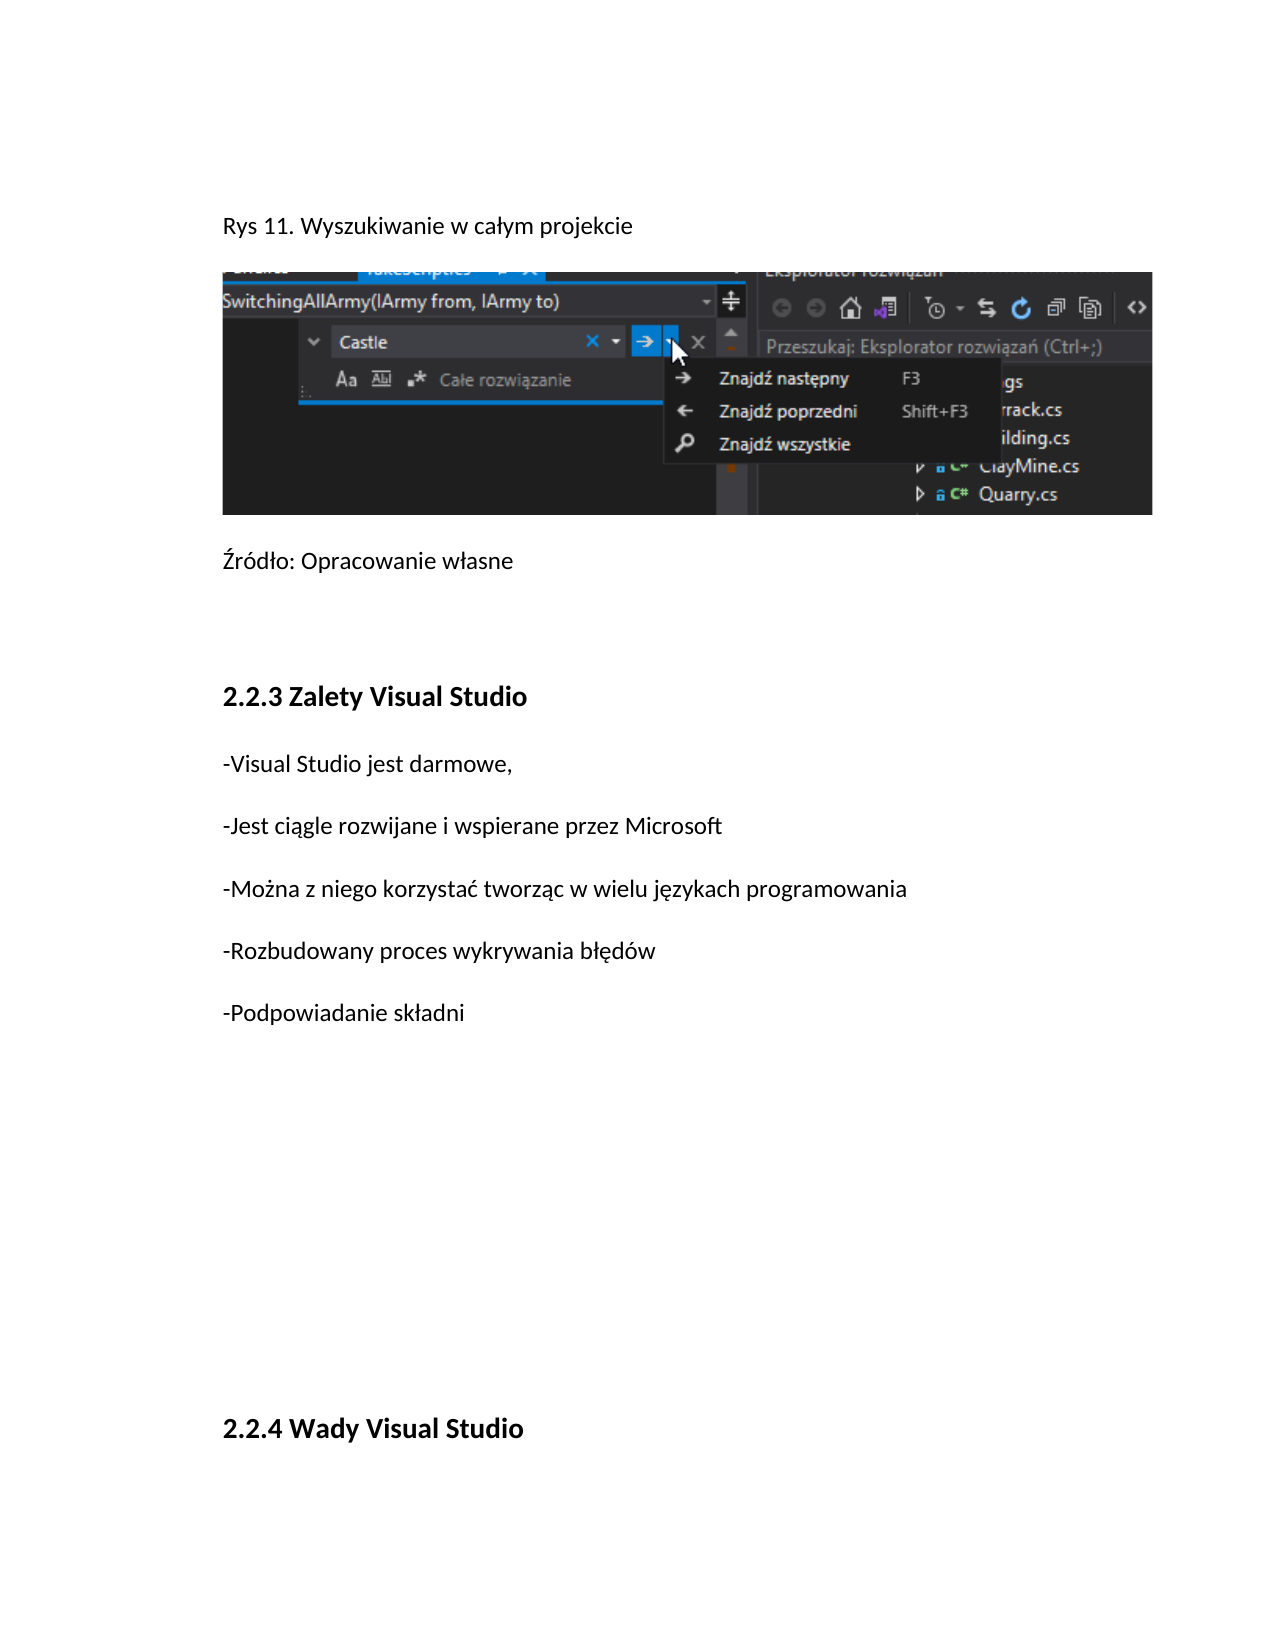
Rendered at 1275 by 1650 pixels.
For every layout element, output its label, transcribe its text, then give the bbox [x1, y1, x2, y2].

text 2.2.3 Zalety Visual Studio [223, 678, 1127, 713]
text -Jest ciągle rozwijane i wspierane przez Microsoft [223, 810, 1127, 841]
text -Można z niego korzystać tworząc w wielu językach programowania [223, 873, 1127, 903]
text -Visual Studio jest darmowe, [223, 748, 1127, 778]
text 2.2.4 Wady Visual Studio [223, 1410, 1127, 1446]
text Źródło: Opracowanie własne [223, 545, 1127, 576]
text Rys 11. Wyszukiwanie w całym projekcie [223, 210, 1127, 241]
text -Podpowiadanie składni [223, 997, 1127, 1028]
text -Rozbudowany proces wykrywania błędów [223, 935, 1127, 966]
